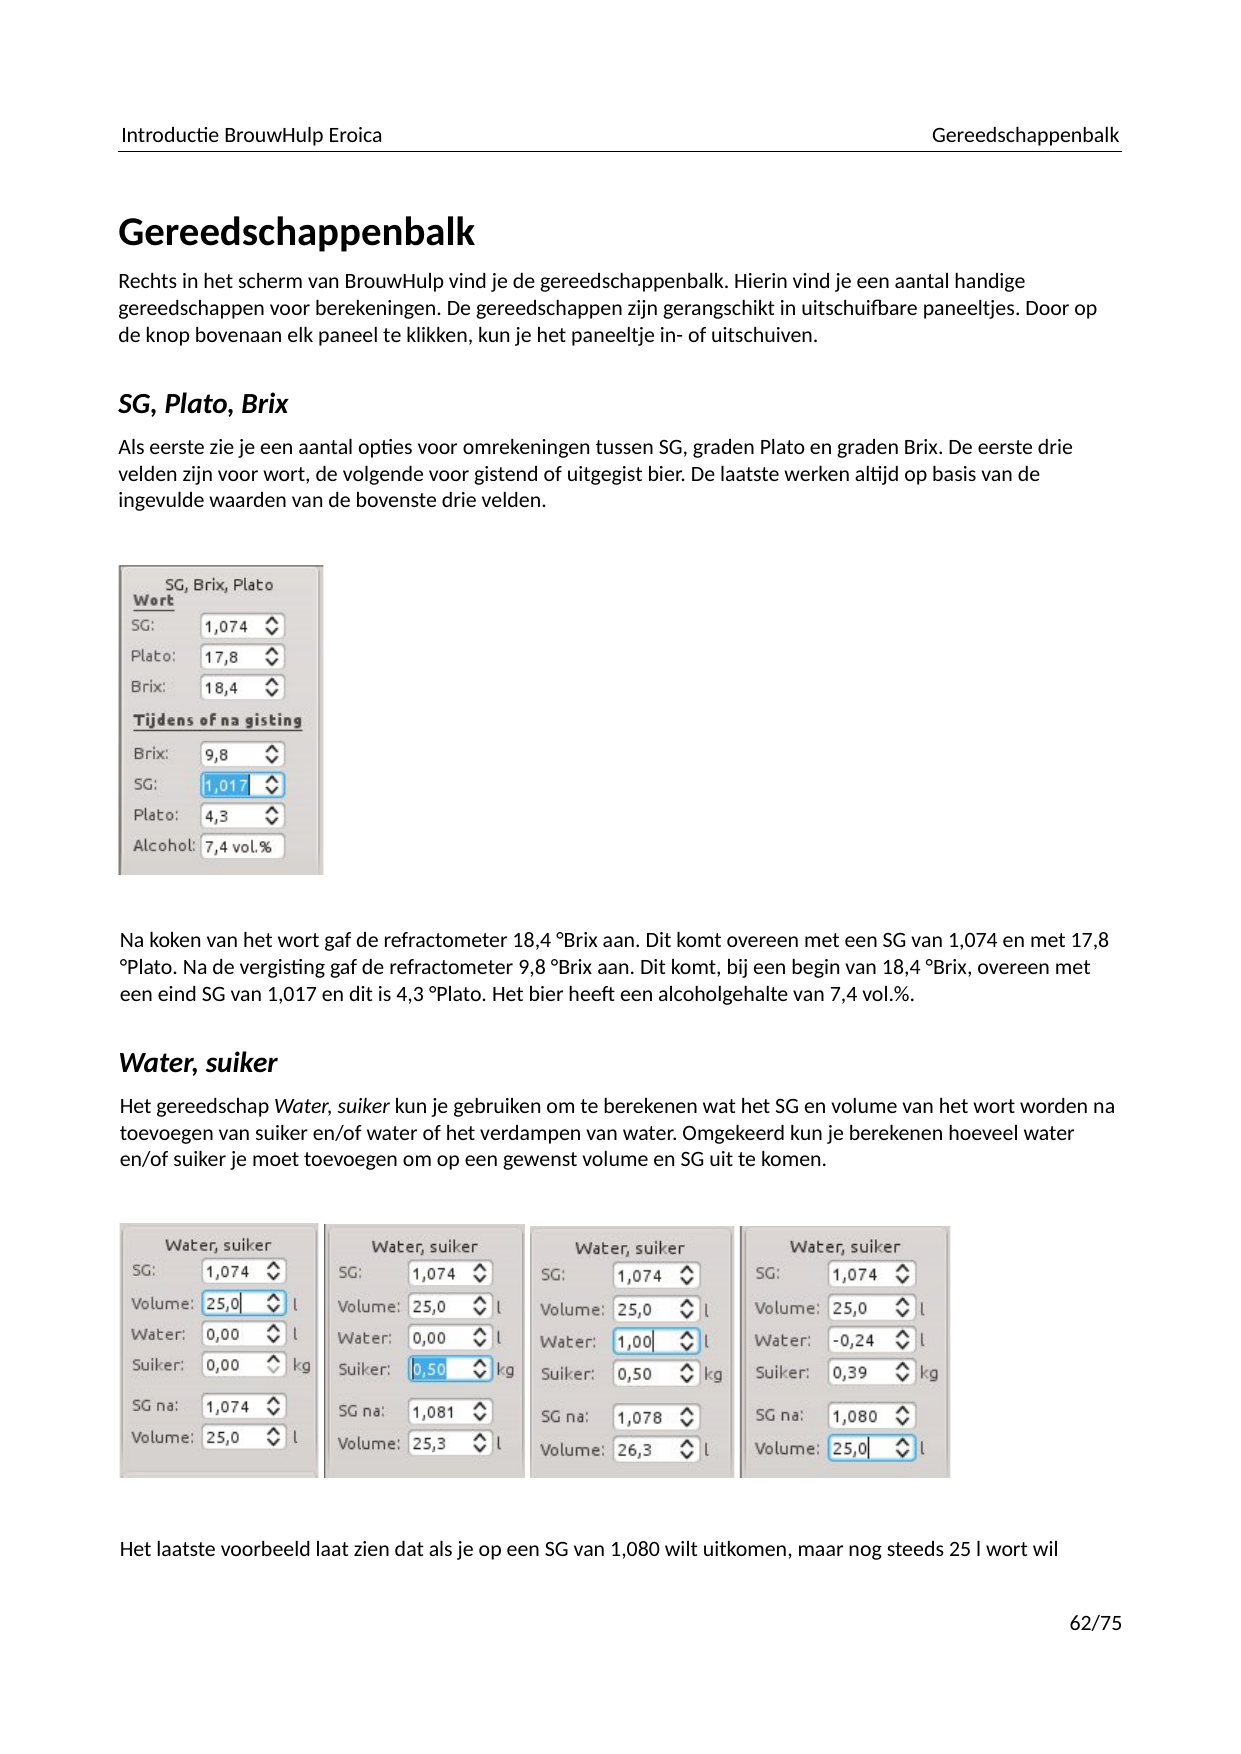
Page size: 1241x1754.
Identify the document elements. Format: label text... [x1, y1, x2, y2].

text Na koken van het wort gaf de refractometer 18,4 °Brix aan. Dit komt overeen met een SG van 1,074 en met 17,8 °Plato. Na de vergisting gaf de refractometer 9,8 °Brix aan. Dit komt, bij een begin van 18,4 °Brix, overeen met een eind SG van 1,017 en dit is 4,3 °Plato. Het bier heeft een alcoholgehalte van 7,4 vol.%. [119, 926, 1122, 1006]
subtitle Water, suiker [118, 1044, 1122, 1079]
text Rechts in het scherm van BrouwHulp vind je de gereedschappenbalk. Hierin vind je een aantal handige gereedschappen voor berekeningen. De gereedschappen zijn gerangschikt in uitschuifbare paneeltjes. Door op de knop bovenaan elk paneel te klikken, kun je het paneeltje in- of uitschuiven. [118, 268, 1122, 348]
text Als eerste zie je een aantal opties voor omrekeningen tussen SG, graden Plato en graden Brix. De eerste drie velden zijn voor wort, de volgende voor gistend of uitgegist bier. De laatste werken altijd op basis van de ingevulde waarden van de bovenste drie velden. [118, 433, 1122, 513]
picture [530, 1226, 735, 1478]
subtitle Gereedschappenbalk [118, 205, 1122, 255]
picture [118, 565, 324, 875]
picture [119, 1223, 319, 1478]
text Het gereedschap Water, suiker kun je gebruiken om te berekenen wat het SG en volume van het wort worden na toevoegen van suiker en/of water of het verdampen van water. Omgekeerd kun je berekenen hoeveel water en/of suiker je moet toevoegen om op een gewenst volume en SG uit te komen. [119, 1092, 1122, 1172]
picture [739, 1226, 951, 1478]
subtitle SG, Plato, Brix [118, 385, 1122, 421]
picture [324, 1224, 525, 1478]
text Het laatste voorbeeld laat zien dat als je op een SG van 1,080 wilt uitkomen, maar nog steeds 25 l wort wil [119, 1535, 1122, 1562]
